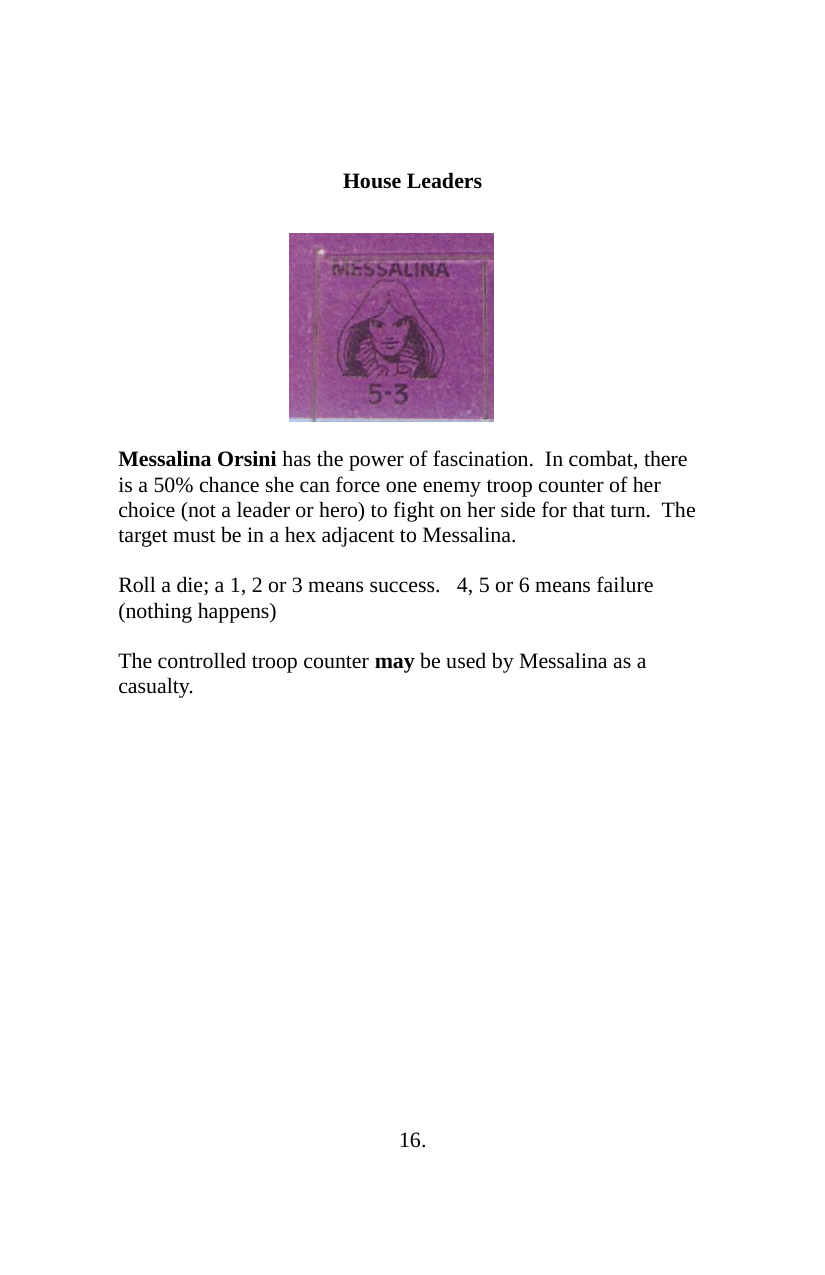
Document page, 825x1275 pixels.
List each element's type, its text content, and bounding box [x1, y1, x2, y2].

text House Leaders [118, 168, 707, 194]
text 16. [118, 1127, 707, 1152]
text Messalina Orsini has the power of fascination. In combat, there is a 50% chance she can force one enemy troop counter of her choice (not a leader or hero) to fight on her side for that turn. The target must be in a hex adjacent to Messalina. [118, 446, 707, 547]
text The controlled troop counter may be used by Messalina as a casualty. [118, 648, 707, 698]
text Roll a die; a 1, 2 or 3 means success. 4, 5 or 6 means failure (nothing happens) [118, 572, 707, 623]
